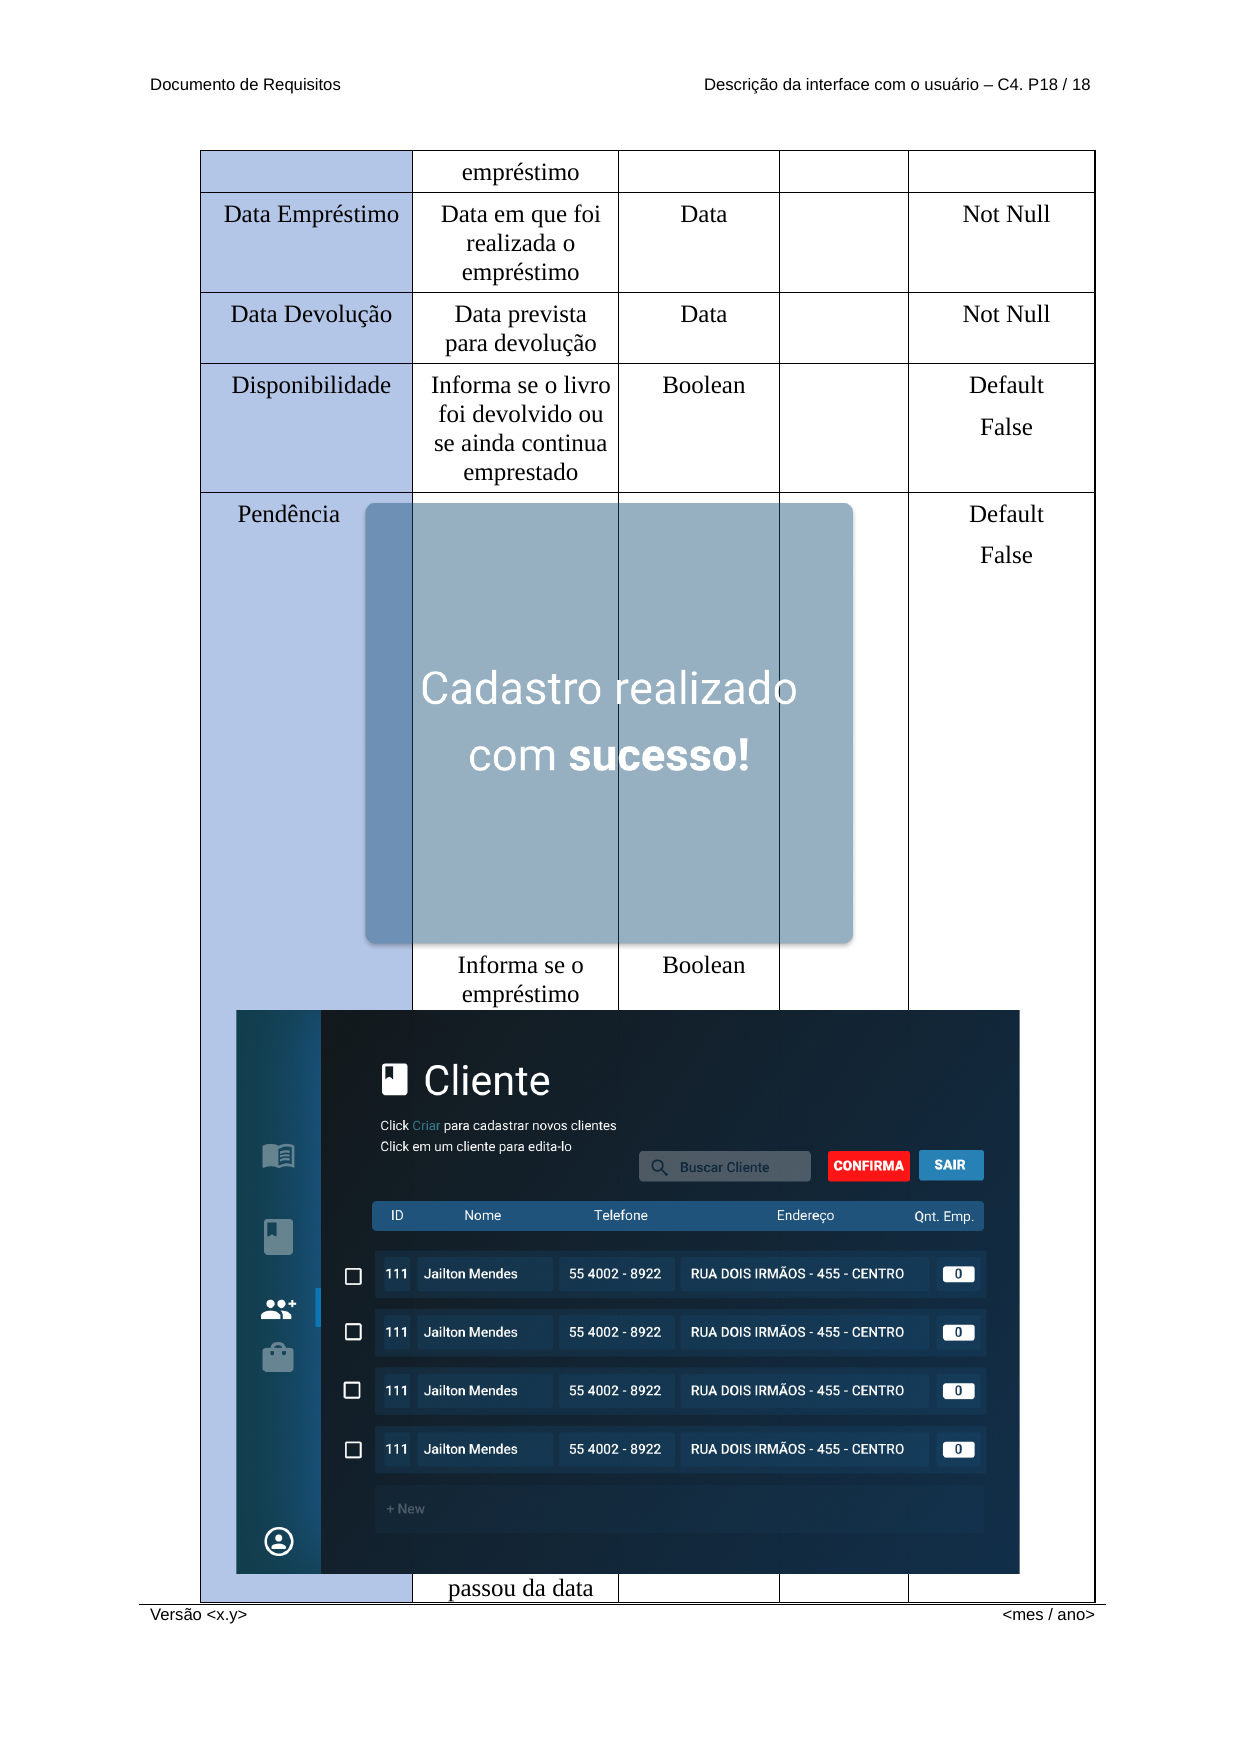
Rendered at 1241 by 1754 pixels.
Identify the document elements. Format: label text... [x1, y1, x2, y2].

table_cell [780, 364, 908, 492]
table_cell [780, 293, 908, 363]
table_cell [780, 1574, 908, 1602]
table_cell Default False [909, 493, 1094, 1602]
table_cell Boolean [619, 364, 779, 492]
table_cell [619, 493, 779, 501]
table_cell Boolean [619, 951, 779, 1010]
table_cell Informa se o empréstimo [413, 951, 618, 1010]
table_cell Data Empréstimo [201, 193, 412, 292]
table_cell Disponibilidade [201, 364, 412, 492]
table_cell passou da data [413, 1574, 618, 1602]
table_cell Data [619, 293, 779, 363]
table_cell Data Devolução [201, 293, 412, 363]
table_cell Data prevista para devolução [413, 293, 618, 363]
table_cell [780, 193, 908, 292]
table_cell Default False [909, 364, 1094, 492]
table_cell [201, 151, 412, 192]
table_cell [909, 151, 1094, 192]
table_cell [413, 493, 618, 501]
table_cell Informa se o livro foi devolvido ou se ainda continua emprestado [413, 364, 618, 492]
table_cell [619, 151, 779, 192]
picture [236, 1010, 1020, 1574]
table_cell Data em que foi realizada o empréstimo [413, 193, 618, 292]
table_cell empréstimo [413, 151, 618, 192]
table_cell Not Null [909, 193, 1094, 292]
table_cell Not Null [909, 293, 1094, 363]
table_cell [780, 151, 908, 192]
picture [360, 501, 858, 951]
table_cell Data [619, 193, 779, 292]
table_cell [780, 493, 908, 1010]
table_cell [619, 1574, 779, 1602]
table_cell Pendência [201, 493, 412, 1602]
